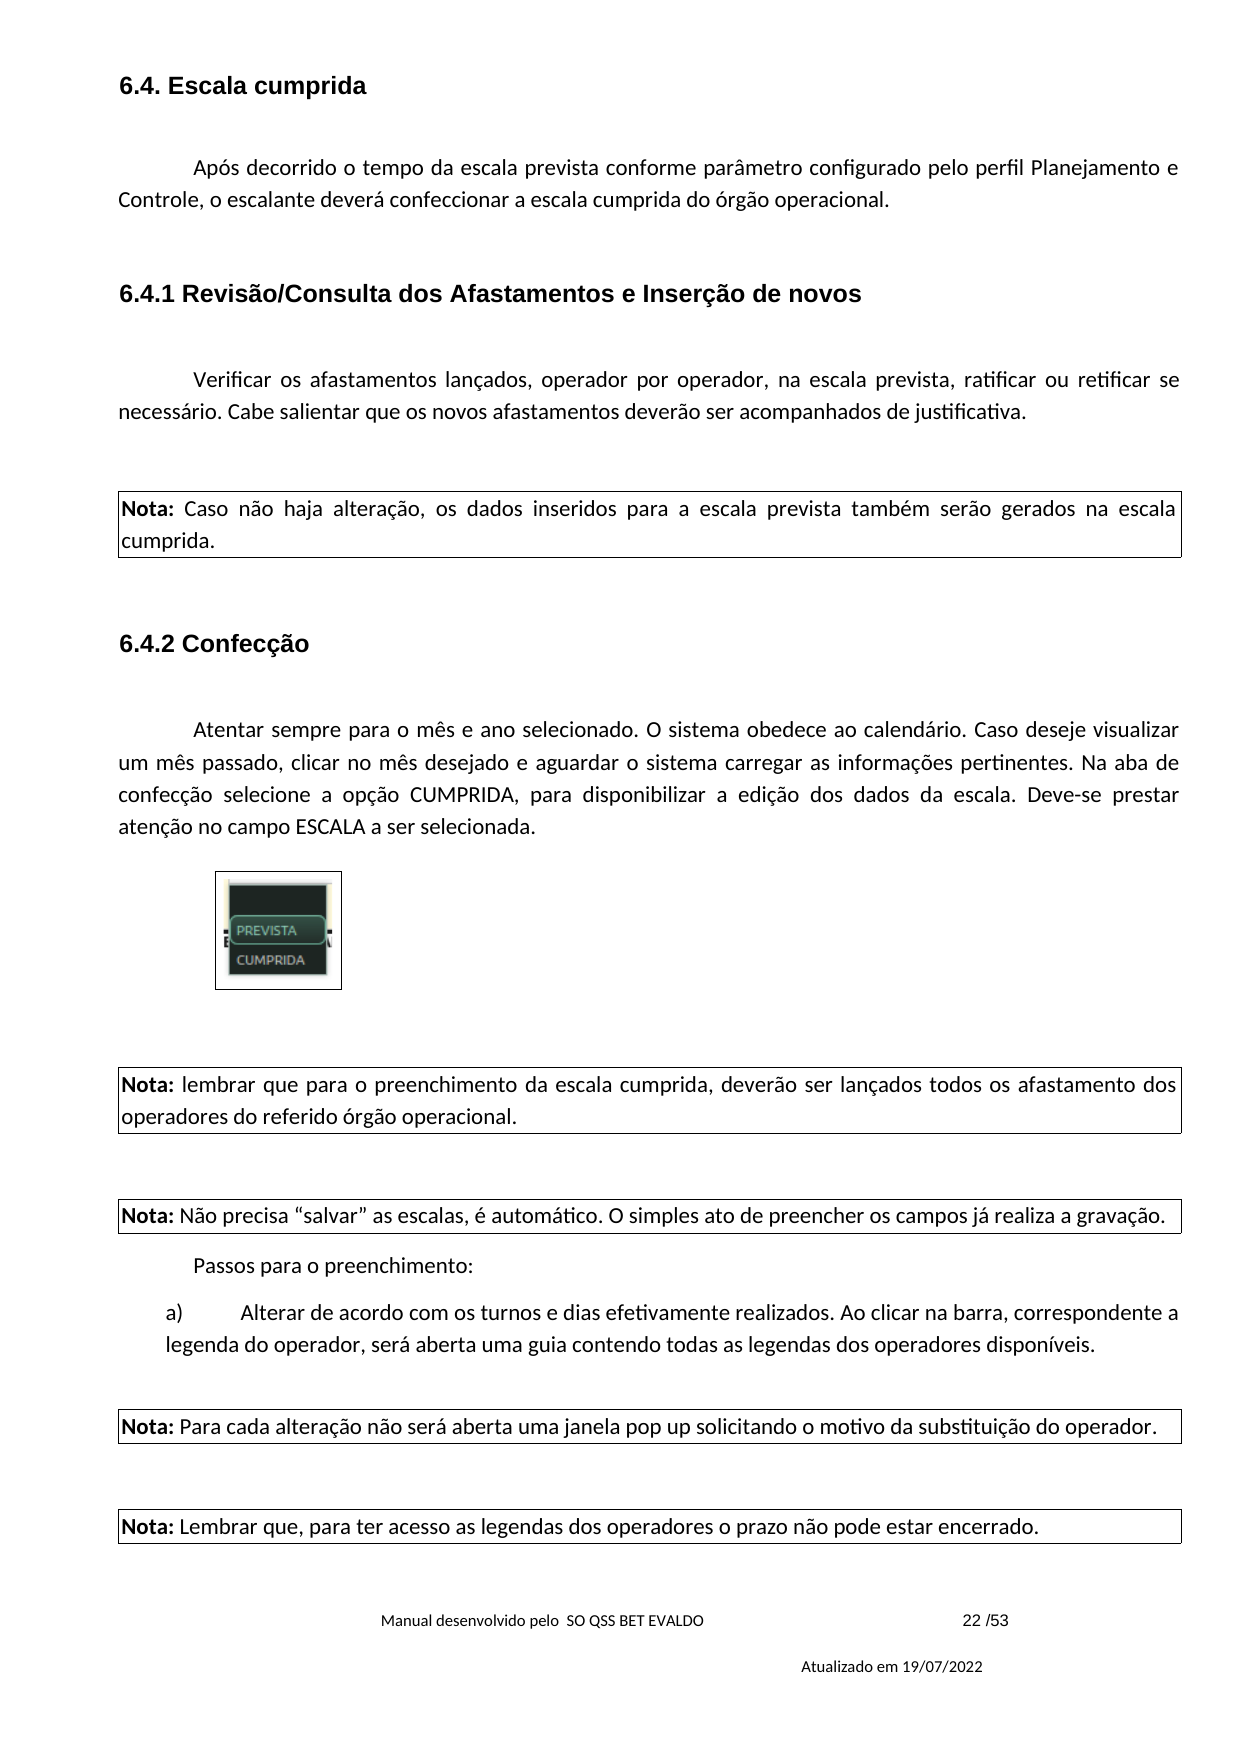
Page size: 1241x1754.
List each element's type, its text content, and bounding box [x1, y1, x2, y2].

text Nota: Para cada alteração não será aberta uma janela pop up solicitando o motivo da substituição do operador. [119, 1410, 1181, 1443]
text Nota: Caso não haja alteração, os dados inseridos para a escala prevista também serão gerados na escala cumprida. [119, 492, 1181, 557]
text Atentar sempre para o mês e ano selecionado. O sistema obedece ao calendário. Caso deseje visualizar um mês passado, clicar no mês desejado e aguardar o sistema carregar as informações pertinentes. Na aba de confecção selecione a opção CUMPRIDA, para disponibilizar a edição dos dados da escala. Deve-se prestar atenção no campo ESCALA a ser selecionada. [118, 716, 1181, 840]
list Alterar de acordo com os turnos e dias efetivamente realizados. Ao clicar na barra, correspondente a legenda do operador, será aberta uma guia contendo todas as legendas dos operadores disponíveis. [165, 1298, 1181, 1358]
text Nota: Não precisa “salvar” as escalas, é automático. O simples ato de preencher os campos já realiza a gravação. [119, 1200, 1181, 1233]
text Verificar os afastamentos lançados, operador por operador, na escala prevista, ratificar ou retificar se necessário. Cabe salientar que os novos afastamentos deverão ser acompanhados de justificativa. [118, 365, 1181, 425]
subtitle 6.4. Escala cumprida [118, 71, 1024, 99]
text Passos para o preenchimento: [118, 1251, 1181, 1279]
text Nota: lembrar que para o preenchimento da escala cumprida, deverão ser lançados todos os afastamento dos operadores do referido órgão operacional. [119, 1068, 1181, 1133]
text Nota: Lembrar que, para ter acesso as legendas dos operadores o prazo não pode estar encerrado. [119, 1510, 1181, 1543]
subtitle 6.4.2 Confecção [118, 629, 1023, 658]
picture [223, 879, 333, 981]
subtitle 6.4.1 Revisão/Consulta dos Afastamentos e Inserção de novos [118, 279, 1023, 308]
text Após decorrido o tempo da escala prevista conforme parâmetro configurado pelo perfil Planejamento e Controle, o escalante deverá confeccionar a escala cumprida do órgão operacional. [118, 153, 1181, 213]
